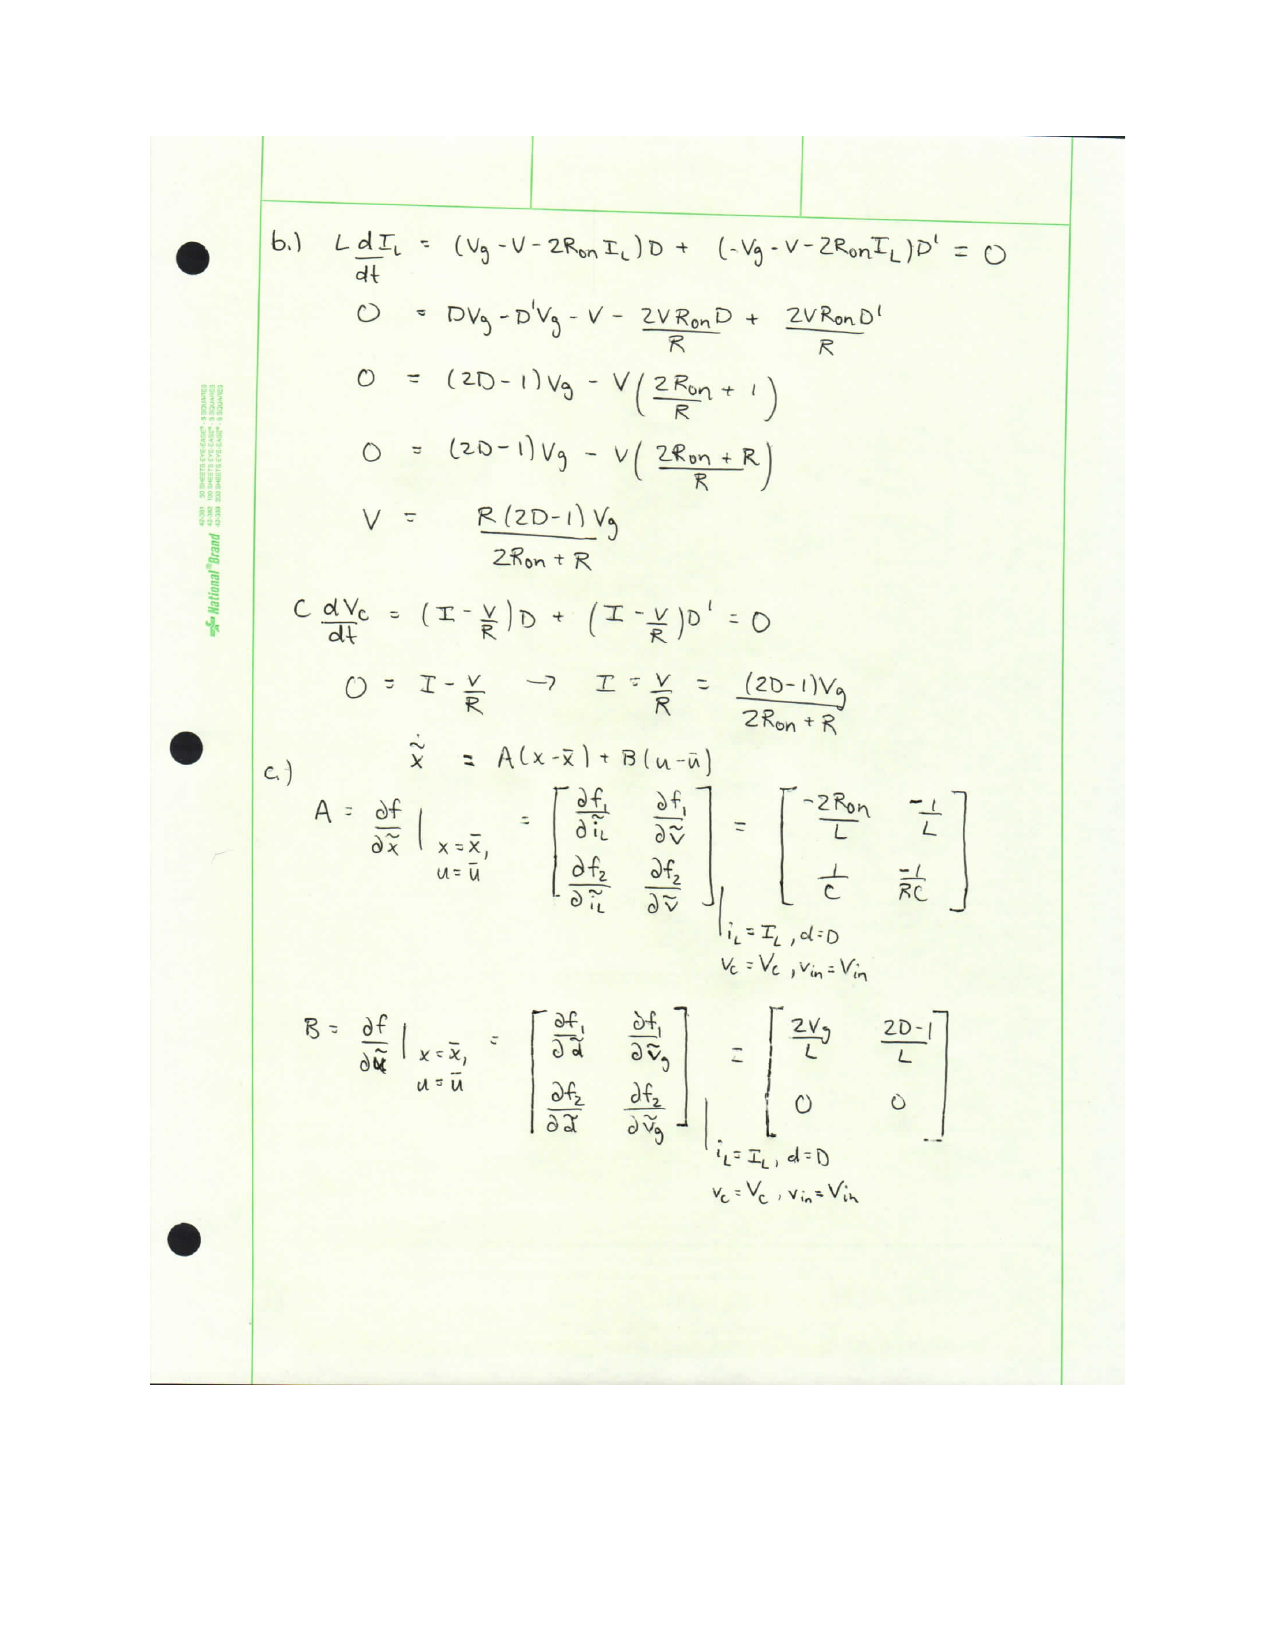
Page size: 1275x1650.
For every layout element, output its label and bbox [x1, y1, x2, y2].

picture [150, 136, 1125, 1385]
